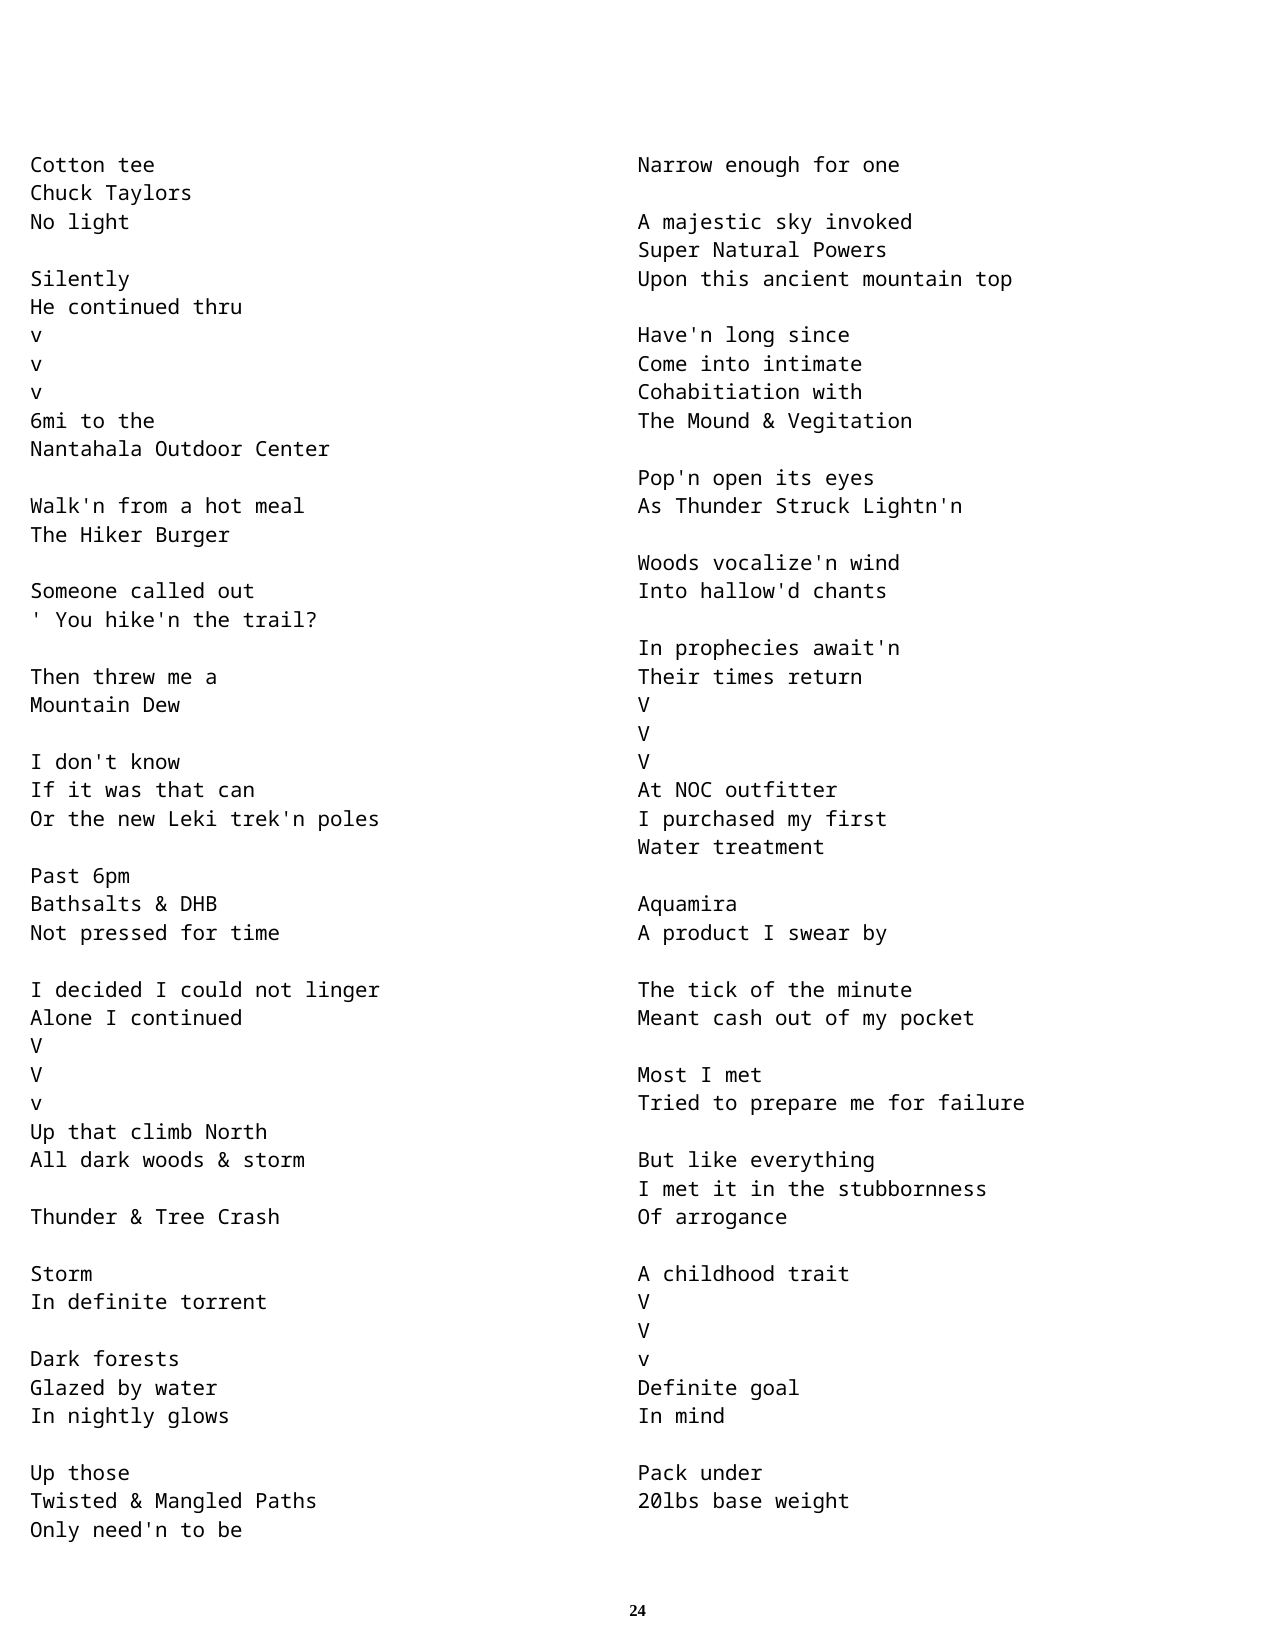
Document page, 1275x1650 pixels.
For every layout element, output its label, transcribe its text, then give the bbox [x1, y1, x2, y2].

text Cotton tee [30, 150, 637, 178]
text 6mi to the [30, 406, 637, 434]
text 20lbs base weight [637, 1487, 1245, 1515]
text V [30, 1032, 637, 1060]
text Water treatment [637, 832, 1245, 861]
text Have'n long since [637, 321, 1245, 349]
text Then threw me a [30, 662, 637, 690]
text V [637, 1287, 1245, 1316]
text Nantahala Outdoor Center [30, 434, 637, 463]
text Pack under [637, 1458, 1245, 1487]
text V [637, 690, 1245, 719]
text I don't know [30, 747, 637, 776]
text Meant cash out of my pocket [637, 1003, 1245, 1032]
text The tick of the minute [637, 975, 1245, 1003]
text In definite torrent [30, 1287, 637, 1316]
text A product I swear by [637, 918, 1245, 946]
text Alone I continued [30, 1003, 637, 1032]
text Chuck Taylors [30, 178, 637, 207]
text Cohabitiation with [637, 377, 1245, 406]
text I met it in the stubbornness [637, 1174, 1245, 1202]
text Someone called out [30, 577, 637, 605]
text Definite goal [637, 1373, 1245, 1401]
text Glazed by water [30, 1373, 637, 1401]
text At NOC outfitter [637, 776, 1245, 804]
text Super Natural Powers [637, 235, 1245, 264]
text Thunder & Tree Crash [30, 1202, 637, 1231]
text No light [30, 207, 637, 235]
text As Thunder Struck Lightn'n [637, 491, 1245, 520]
text The Mound & Vegitation [637, 406, 1245, 434]
text v [30, 377, 637, 406]
text v [30, 1088, 637, 1117]
text Silently [30, 264, 637, 292]
text In nightly glows [30, 1401, 637, 1430]
text Dark forests [30, 1344, 637, 1373]
text Most I met [637, 1060, 1245, 1088]
text Upon this ancient mountain top [637, 264, 1245, 292]
text I decided I could not linger [30, 975, 637, 1003]
text Up that climb North [30, 1117, 637, 1145]
text A childhood trait [637, 1259, 1245, 1287]
text Come into intimate [637, 349, 1245, 377]
text V [30, 1060, 637, 1088]
text Mountain Dew [30, 690, 637, 719]
text Only need'n to be [30, 1515, 637, 1543]
text Storm [30, 1259, 637, 1287]
text Walk'n from a hot meal [30, 491, 637, 520]
text But like everything [637, 1145, 1245, 1174]
text Their times return [637, 662, 1245, 690]
text Up those [30, 1458, 637, 1487]
text Past 6pm [30, 861, 637, 889]
text Of arrogance [637, 1202, 1245, 1231]
text Aquamira [637, 889, 1245, 918]
text In mind [637, 1401, 1245, 1430]
text V [637, 747, 1245, 776]
text ' You hike'n the trail? [30, 605, 637, 633]
text Pop'n open its eyes [637, 463, 1245, 491]
text Or the new Leki trek'n poles [30, 804, 637, 832]
text The Hiker Burger [30, 520, 637, 548]
text He continued thru [30, 292, 637, 321]
text v [30, 321, 637, 349]
text Narrow enough for one [637, 150, 1245, 178]
text All dark woods & storm [30, 1145, 637, 1174]
text v [30, 349, 637, 377]
text In prophecies await'n [637, 633, 1245, 662]
text Into hallow'd chants [637, 577, 1245, 605]
text Bathsalts & DHB [30, 889, 637, 918]
text Woods vocalize'n wind [637, 548, 1245, 577]
text V [637, 1316, 1245, 1344]
text Tried to prepare me for failure [637, 1088, 1245, 1117]
text A majestic sky invoked [637, 207, 1245, 235]
text V [637, 719, 1245, 747]
text I purchased my first [637, 804, 1245, 832]
text v [637, 1344, 1245, 1373]
text Twisted & Mangled Paths [30, 1487, 637, 1515]
text Not pressed for time [30, 918, 637, 946]
text If it was that can [30, 776, 637, 804]
